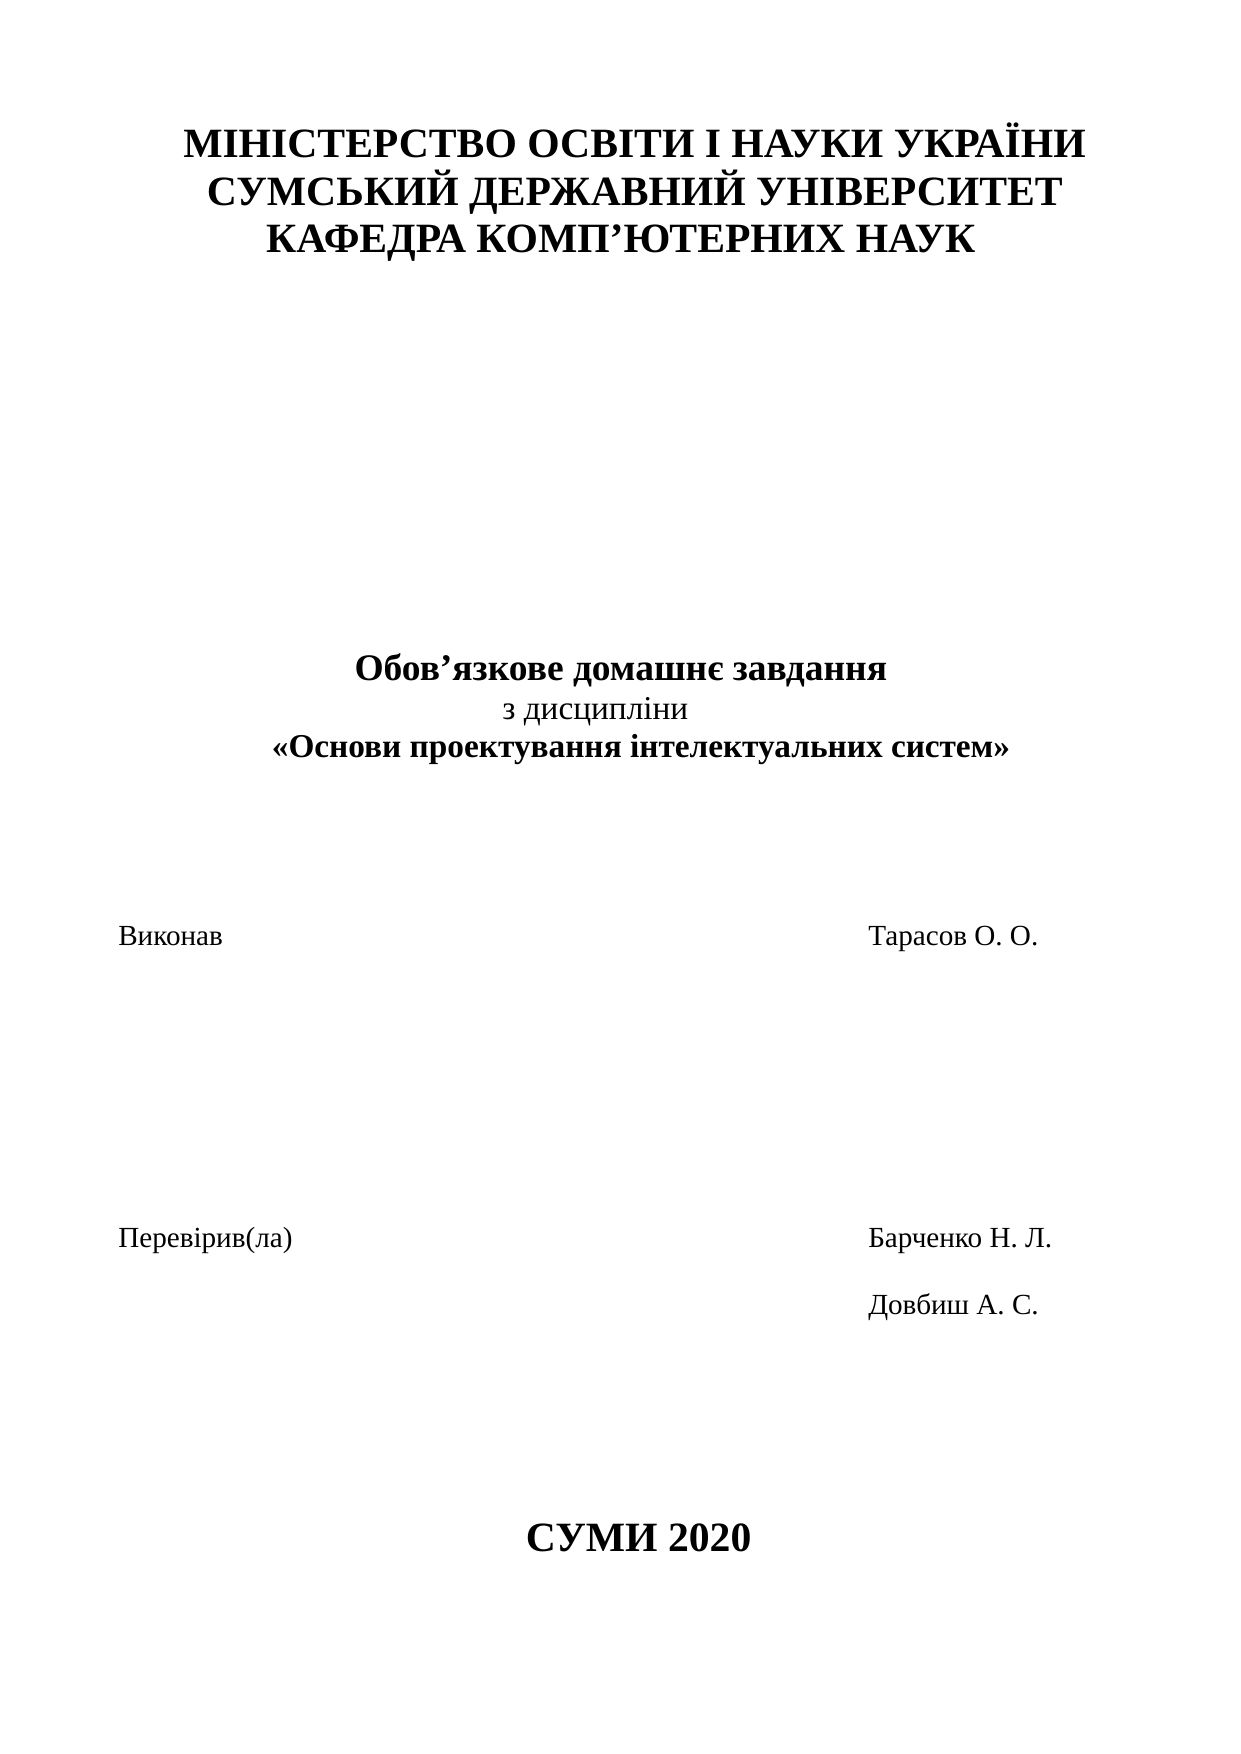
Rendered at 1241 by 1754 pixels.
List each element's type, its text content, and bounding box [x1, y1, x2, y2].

text Довбиш А. С. [118, 1287, 1122, 1321]
text КАФЕДРА КОМПʼЮТЕРНИХ НАУК [266, 214, 1122, 262]
text Обовʼязкове домашнє завдання [354, 645, 1122, 688]
text СУМИ 2020 [526, 1512, 1122, 1560]
text з дисципліни [502, 688, 1122, 727]
text Перевірив(ла) Барченко Н. Л. [118, 1220, 1122, 1254]
text «Основи проектування інтелектуальних систем» [272, 727, 1122, 765]
text Виконав Тарасов О. О. [118, 918, 1122, 952]
text СУМСЬКИЙ ДЕРЖАВНИЙ УНІВЕРСИТЕТ [207, 166, 1122, 214]
text МІНІСТЕРСТВО ОСВІТИ І НАУКИ УКРАЇНИ [183, 118, 1122, 166]
